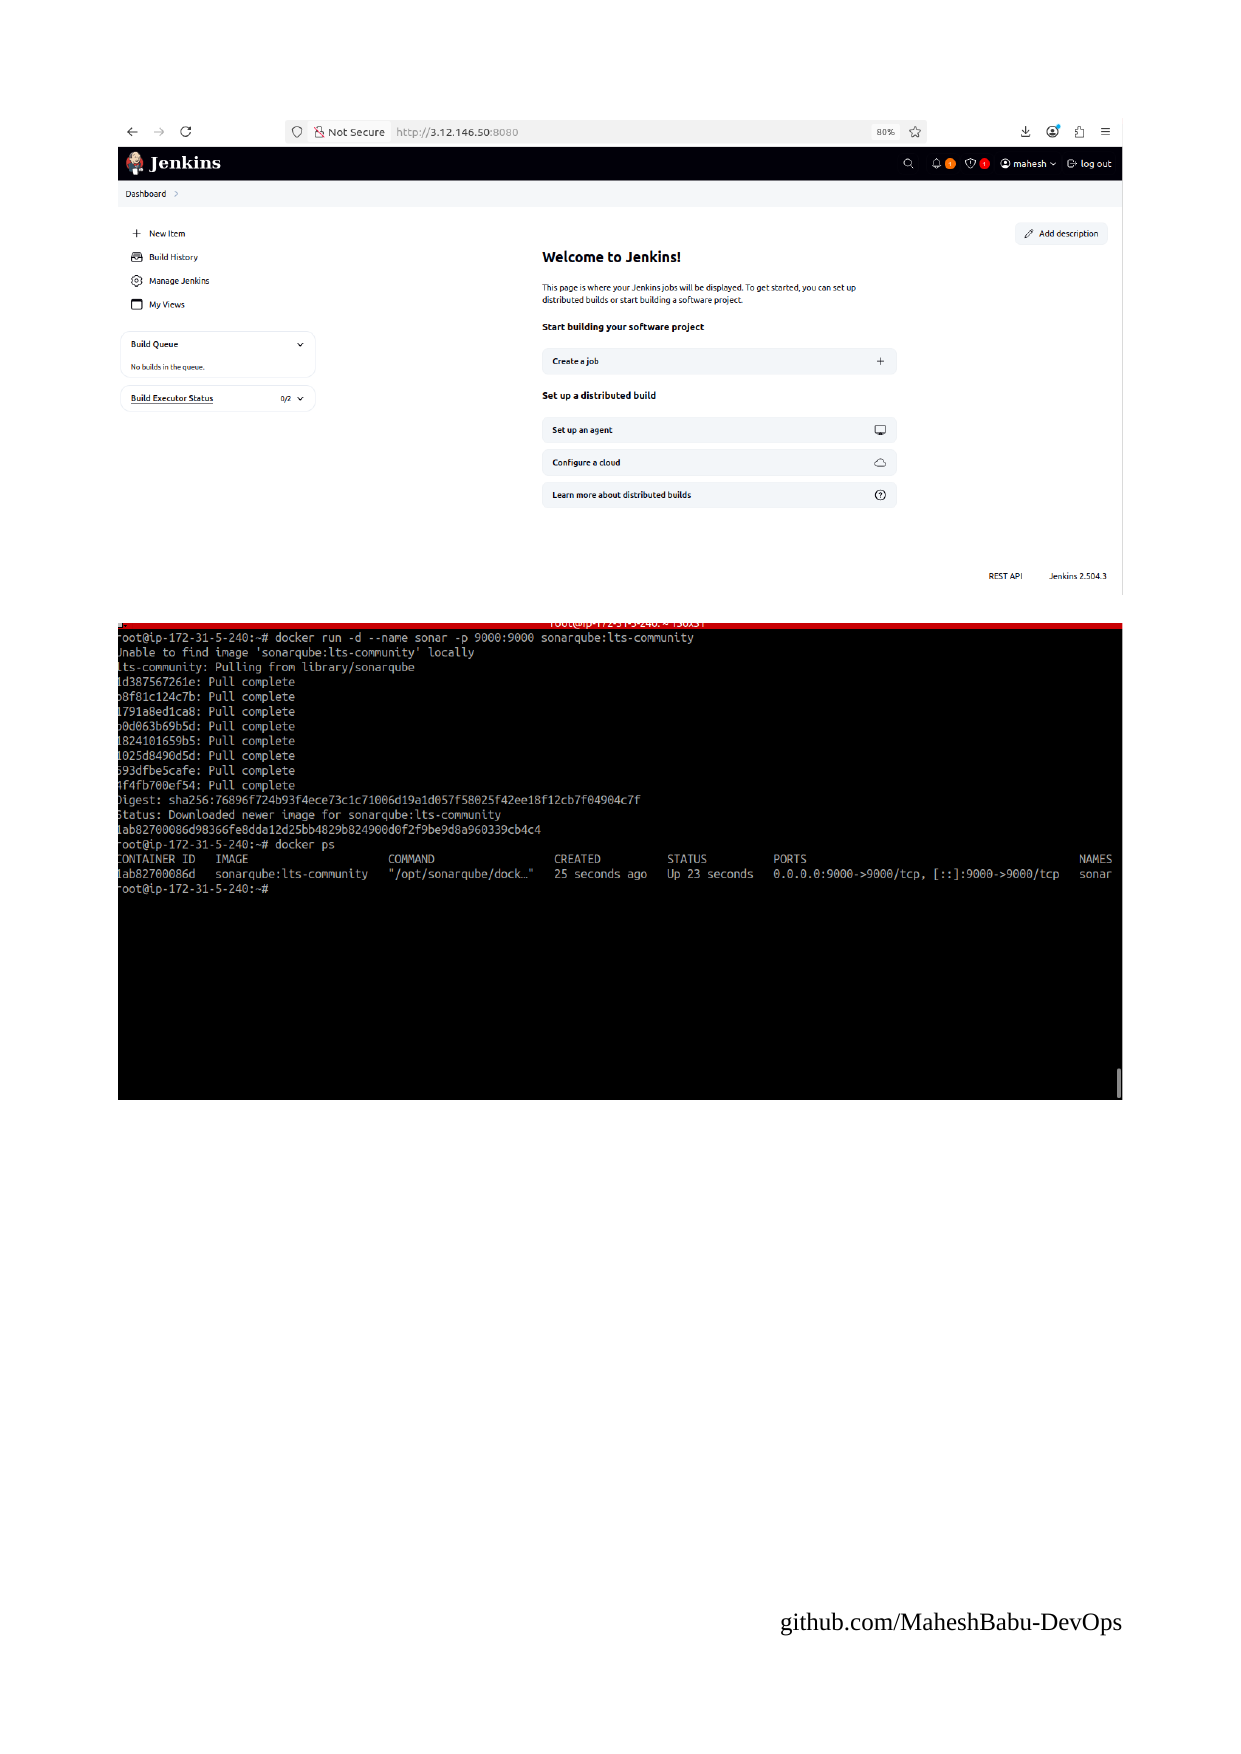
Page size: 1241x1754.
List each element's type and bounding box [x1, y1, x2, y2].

picture [118, 623, 1123, 1100]
picture [118, 118, 1123, 595]
